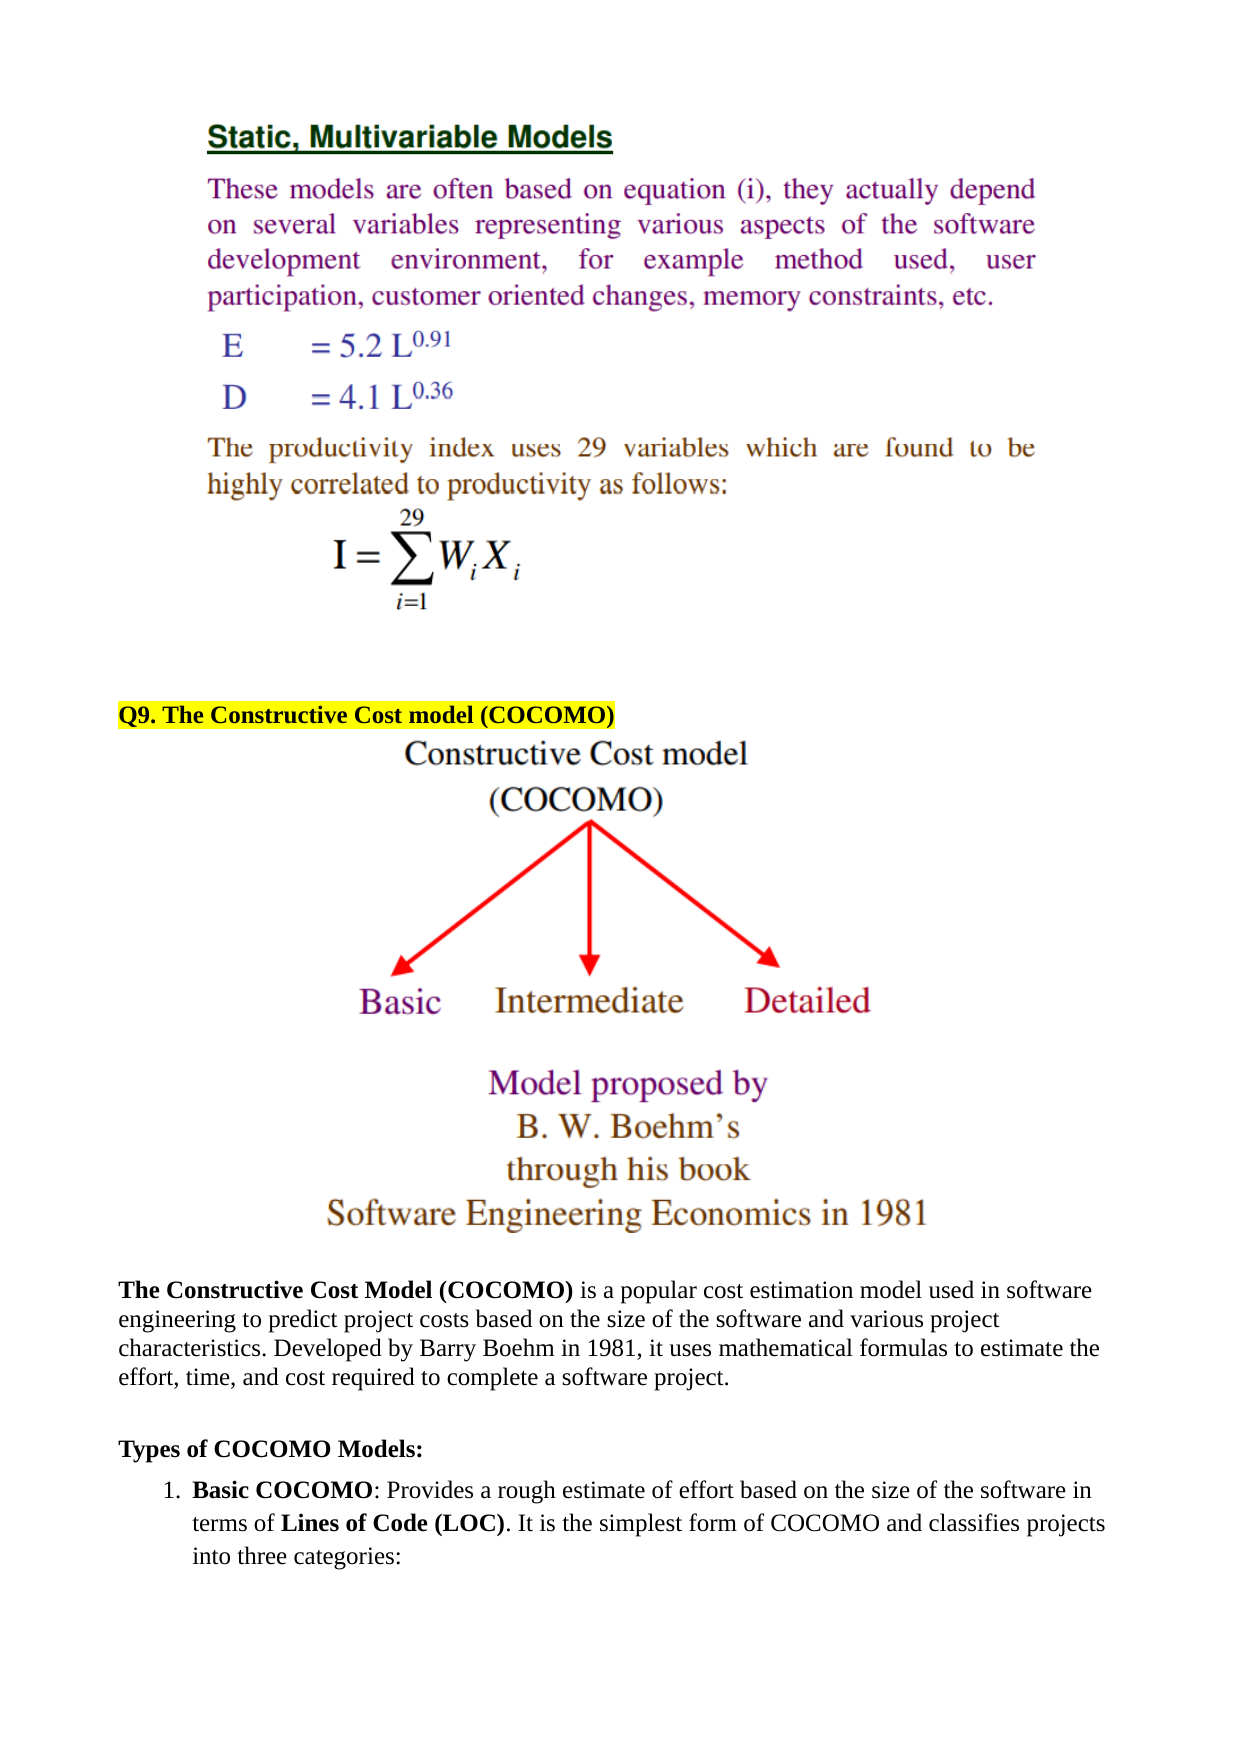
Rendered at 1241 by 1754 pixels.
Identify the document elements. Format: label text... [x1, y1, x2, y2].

picture [308, 729, 932, 1233]
text The Constructive Cost Model (COCOMO) is a popular cost estimation model used in software engineering to predict project costs based on the size of the software and various project characteristics. Developed by Barry Boehm in 1981, it uses mathematical formulas to estimate the effort, time, and cost required to complete a software project. [118, 1276, 1122, 1391]
subtitle Types of COCOMO Models: [118, 1434, 1122, 1463]
text Q9. The Constructive Cost model (COCOMO) [118, 701, 1122, 729]
picture [198, 118, 1043, 615]
list Basic COCOMO: Provides a rough estimate of effort based on the size of the software in terms of Lines of Code (LOC). It is the simplest form of COCOMO and classifies projects into three categories: [162, 1475, 1122, 1570]
